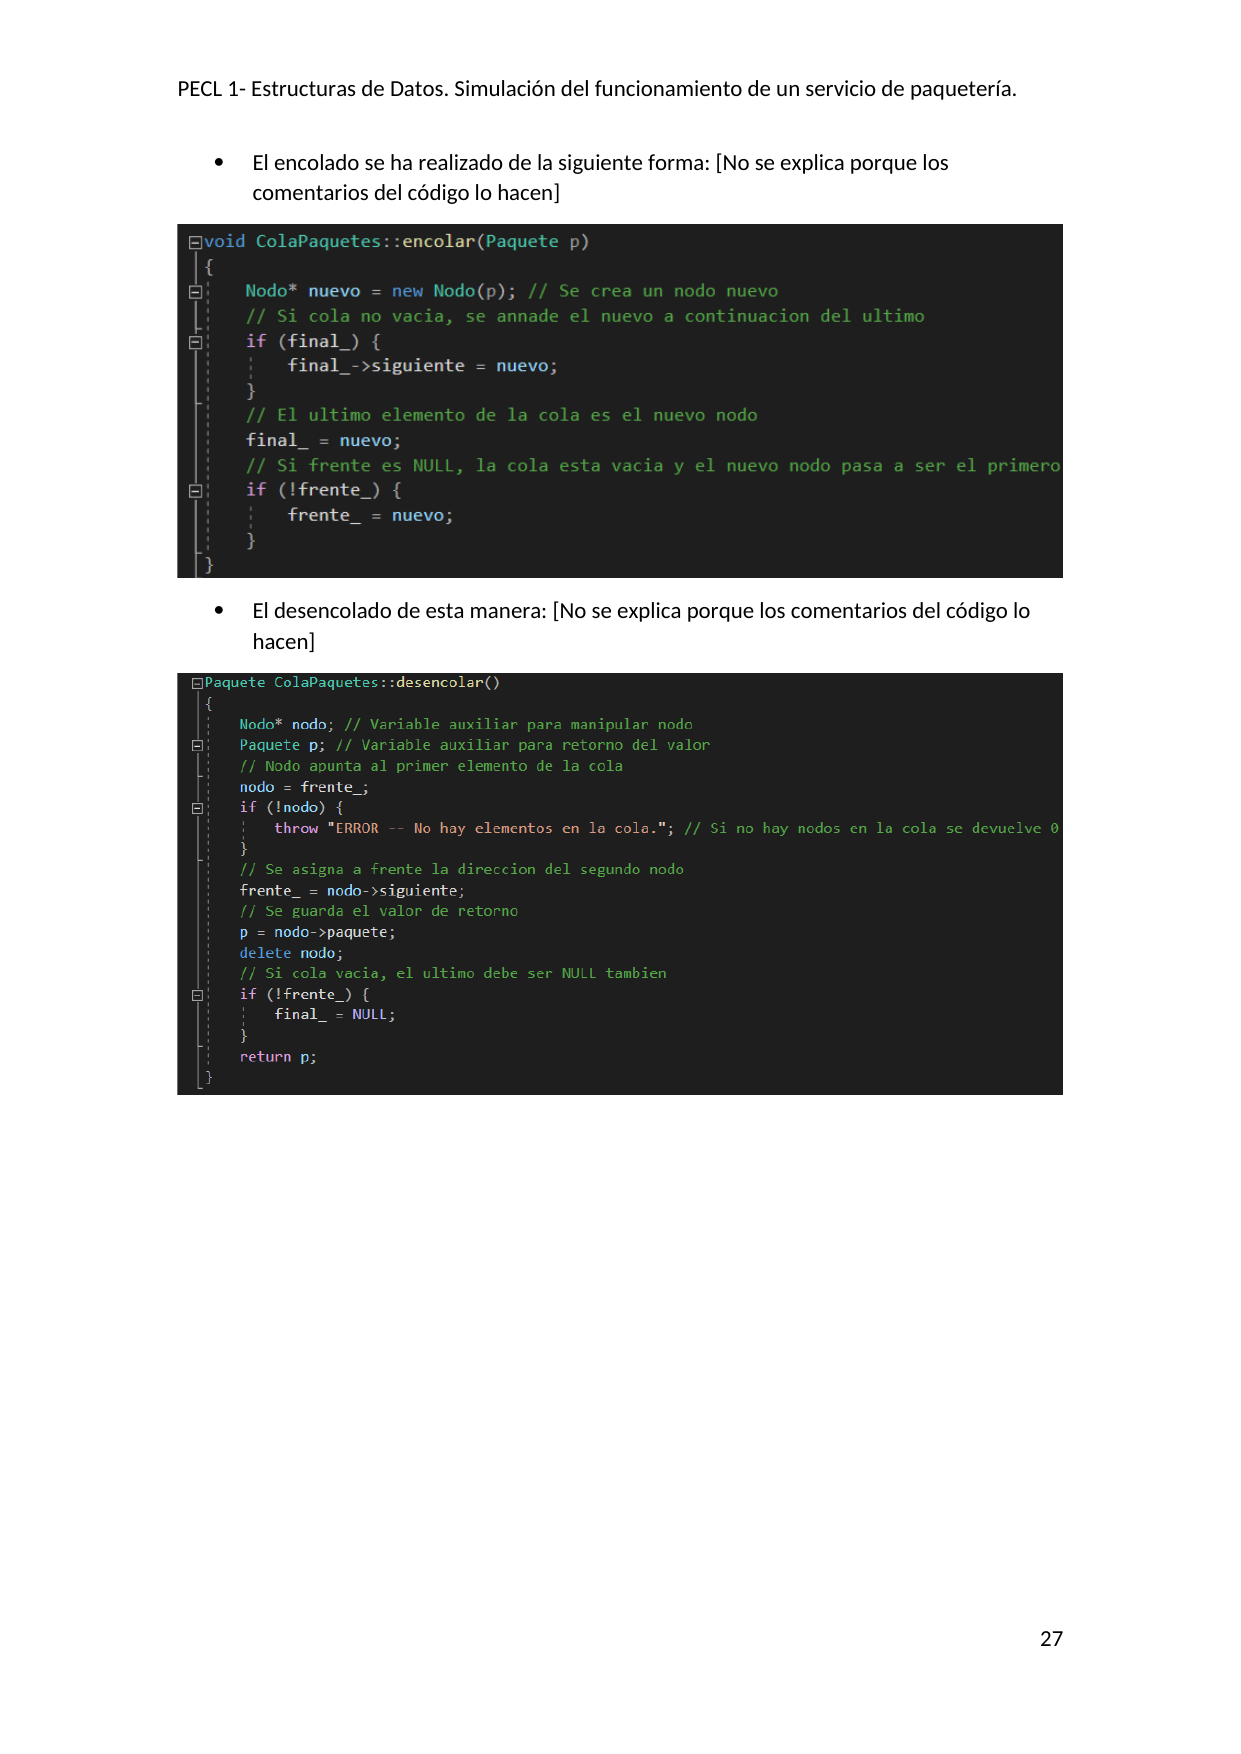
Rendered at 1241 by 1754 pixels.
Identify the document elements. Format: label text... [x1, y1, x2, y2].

picture [177, 673, 1063, 1095]
list El encolado se ha realizado de la siguiente forma: [No se explica porque los comentarios del código lo hacen] [215, 148, 1063, 206]
list El desencolado de esta manera: [No se explica porque los comentarios del código lo hacen] [215, 597, 1063, 655]
picture [177, 224, 1063, 578]
